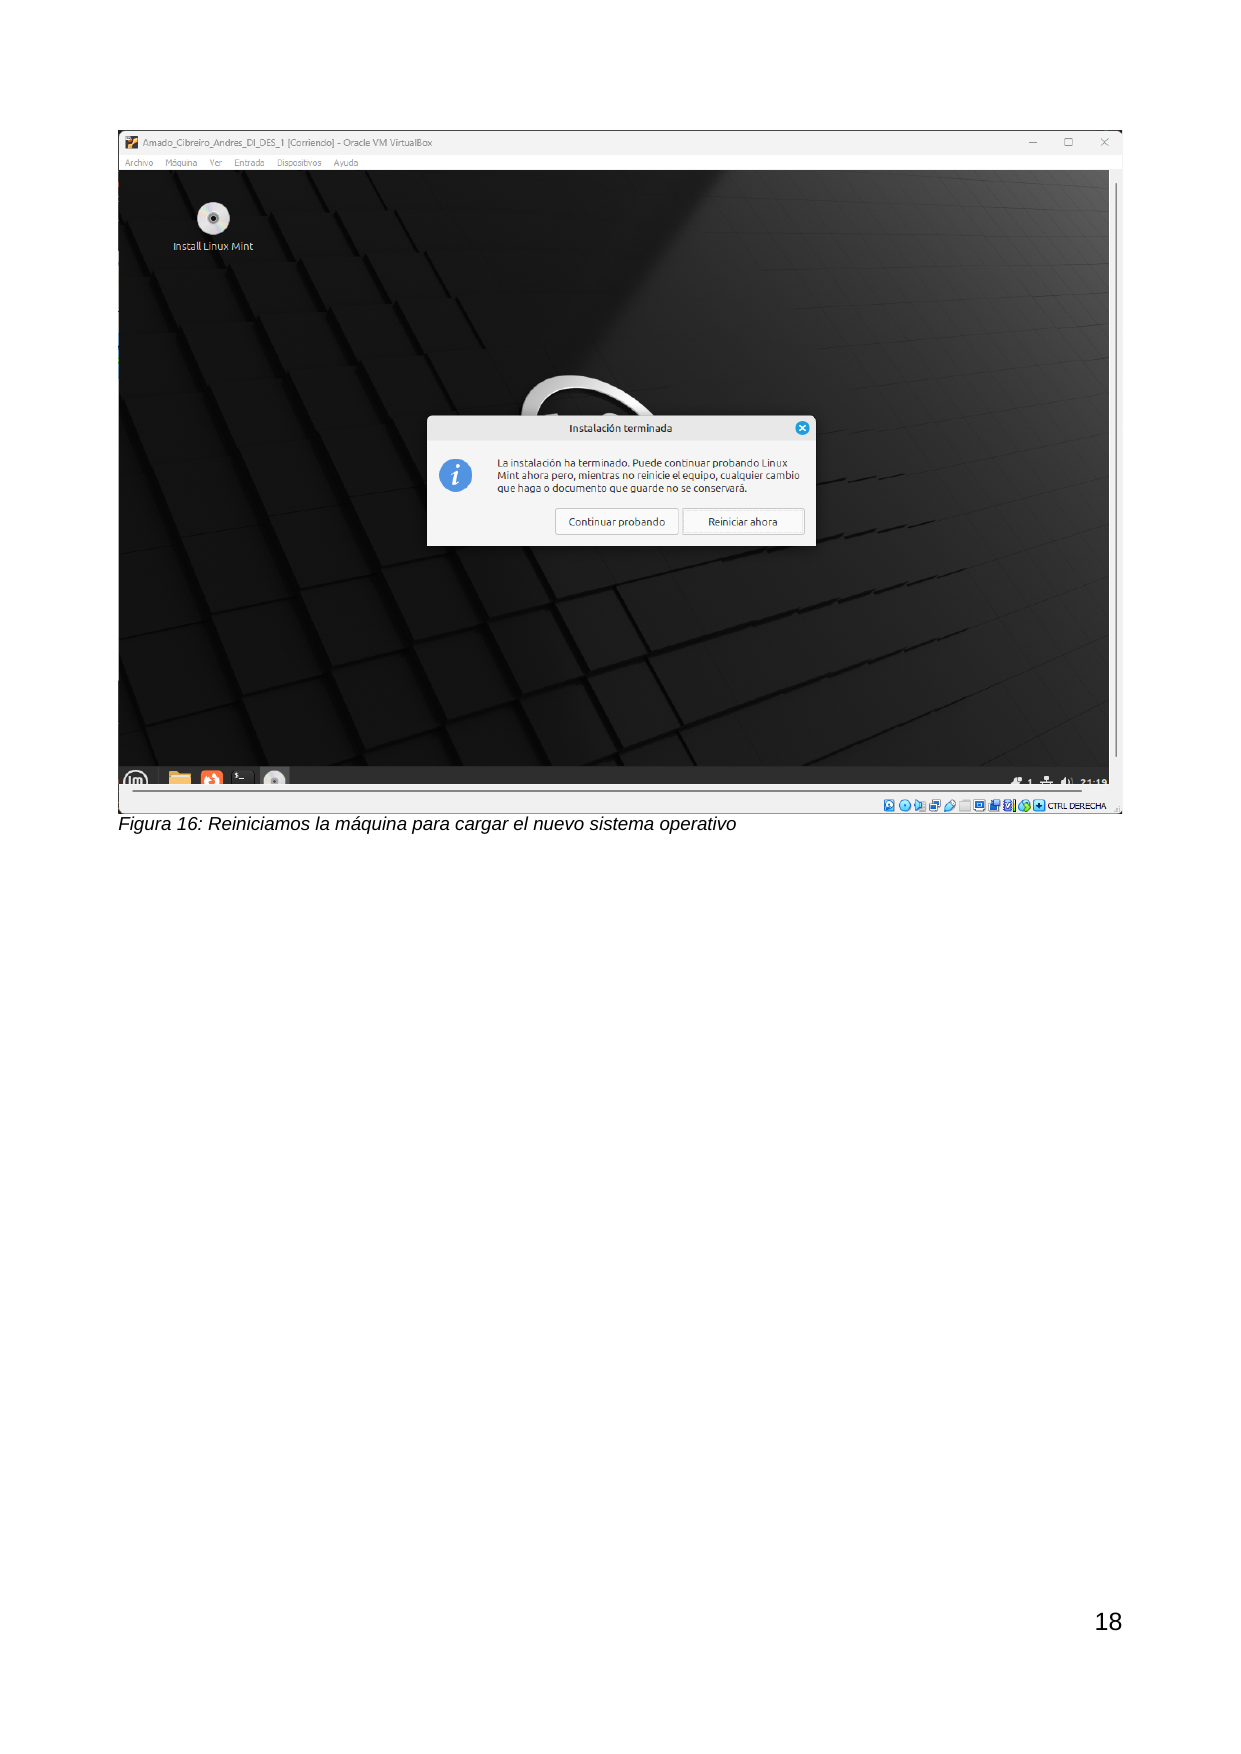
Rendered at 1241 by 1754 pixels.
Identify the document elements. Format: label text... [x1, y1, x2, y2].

text Figura 16: Reiniciamos la máquina para cargar el nuevo sistema operativo [118, 814, 1122, 835]
picture [118, 130, 1123, 814]
